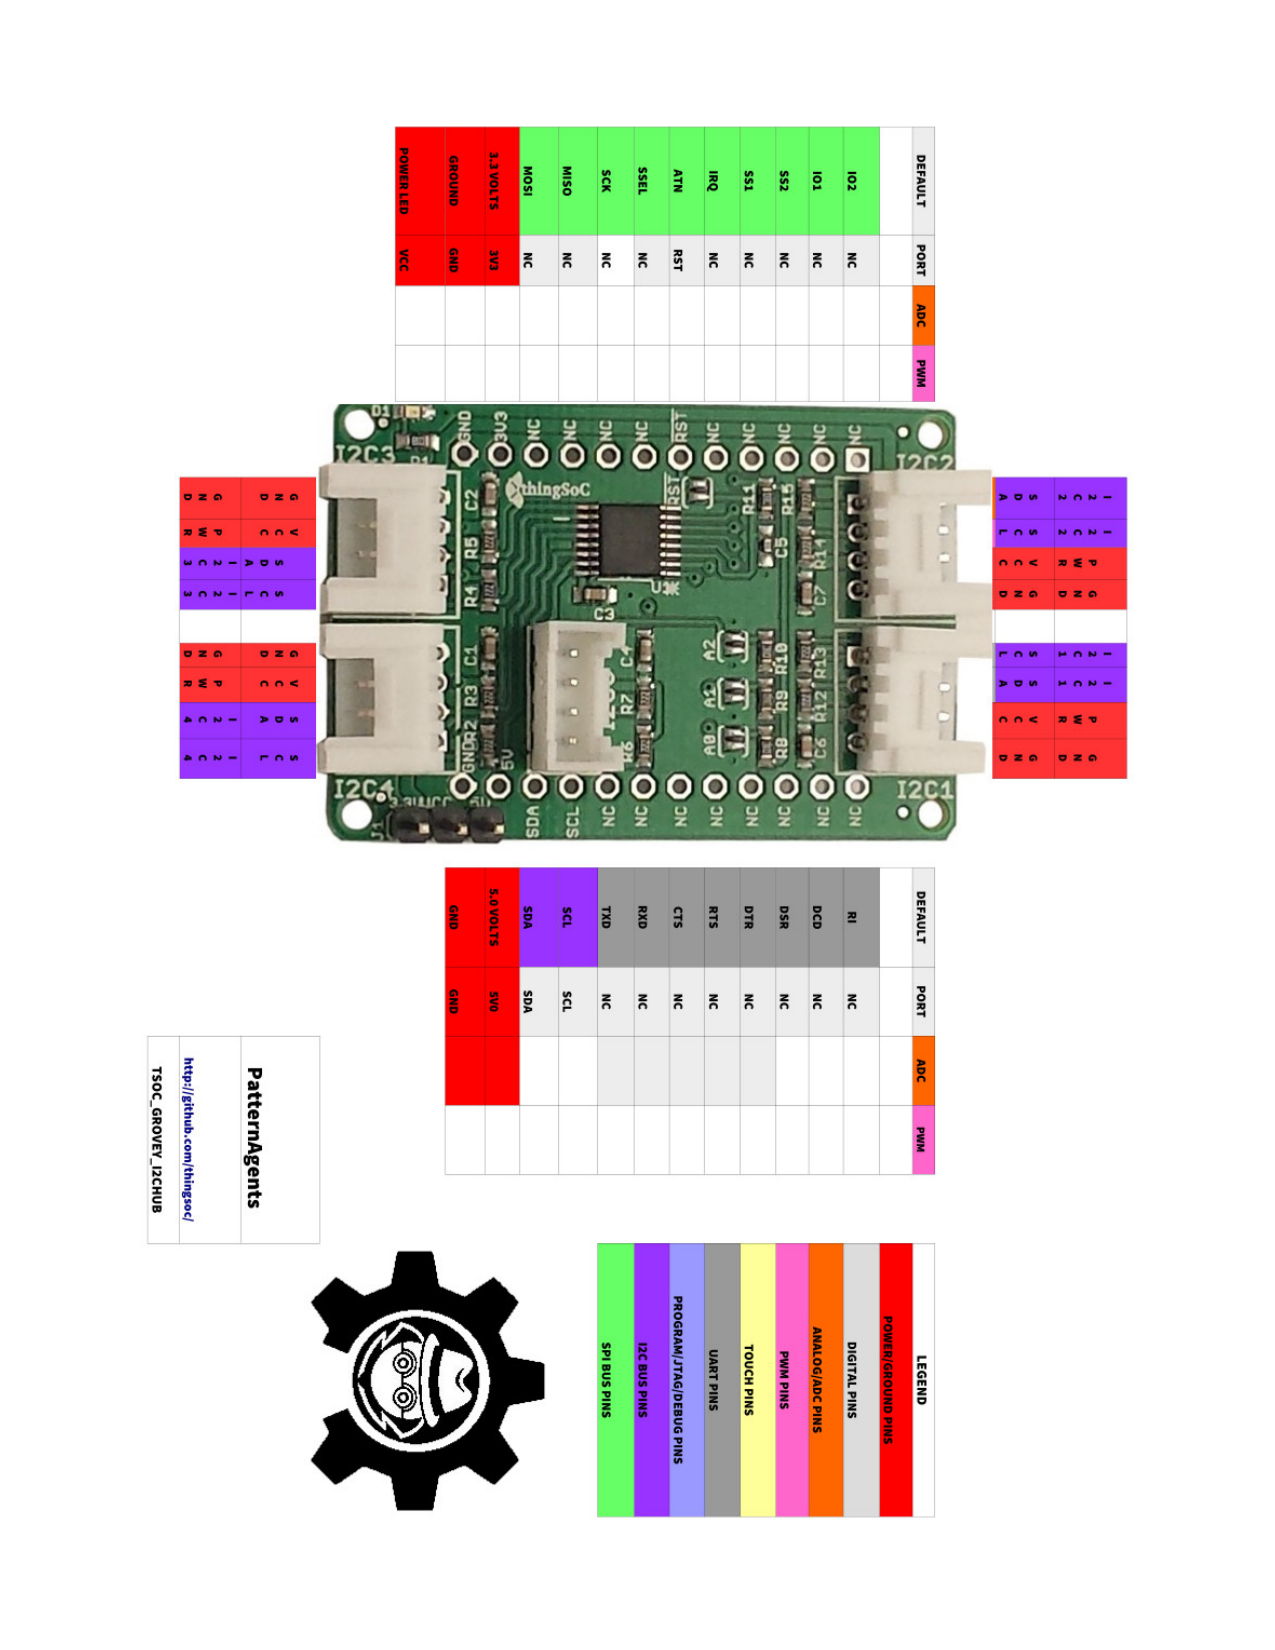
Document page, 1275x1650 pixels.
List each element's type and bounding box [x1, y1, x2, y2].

picture [140, 118, 1135, 1524]
